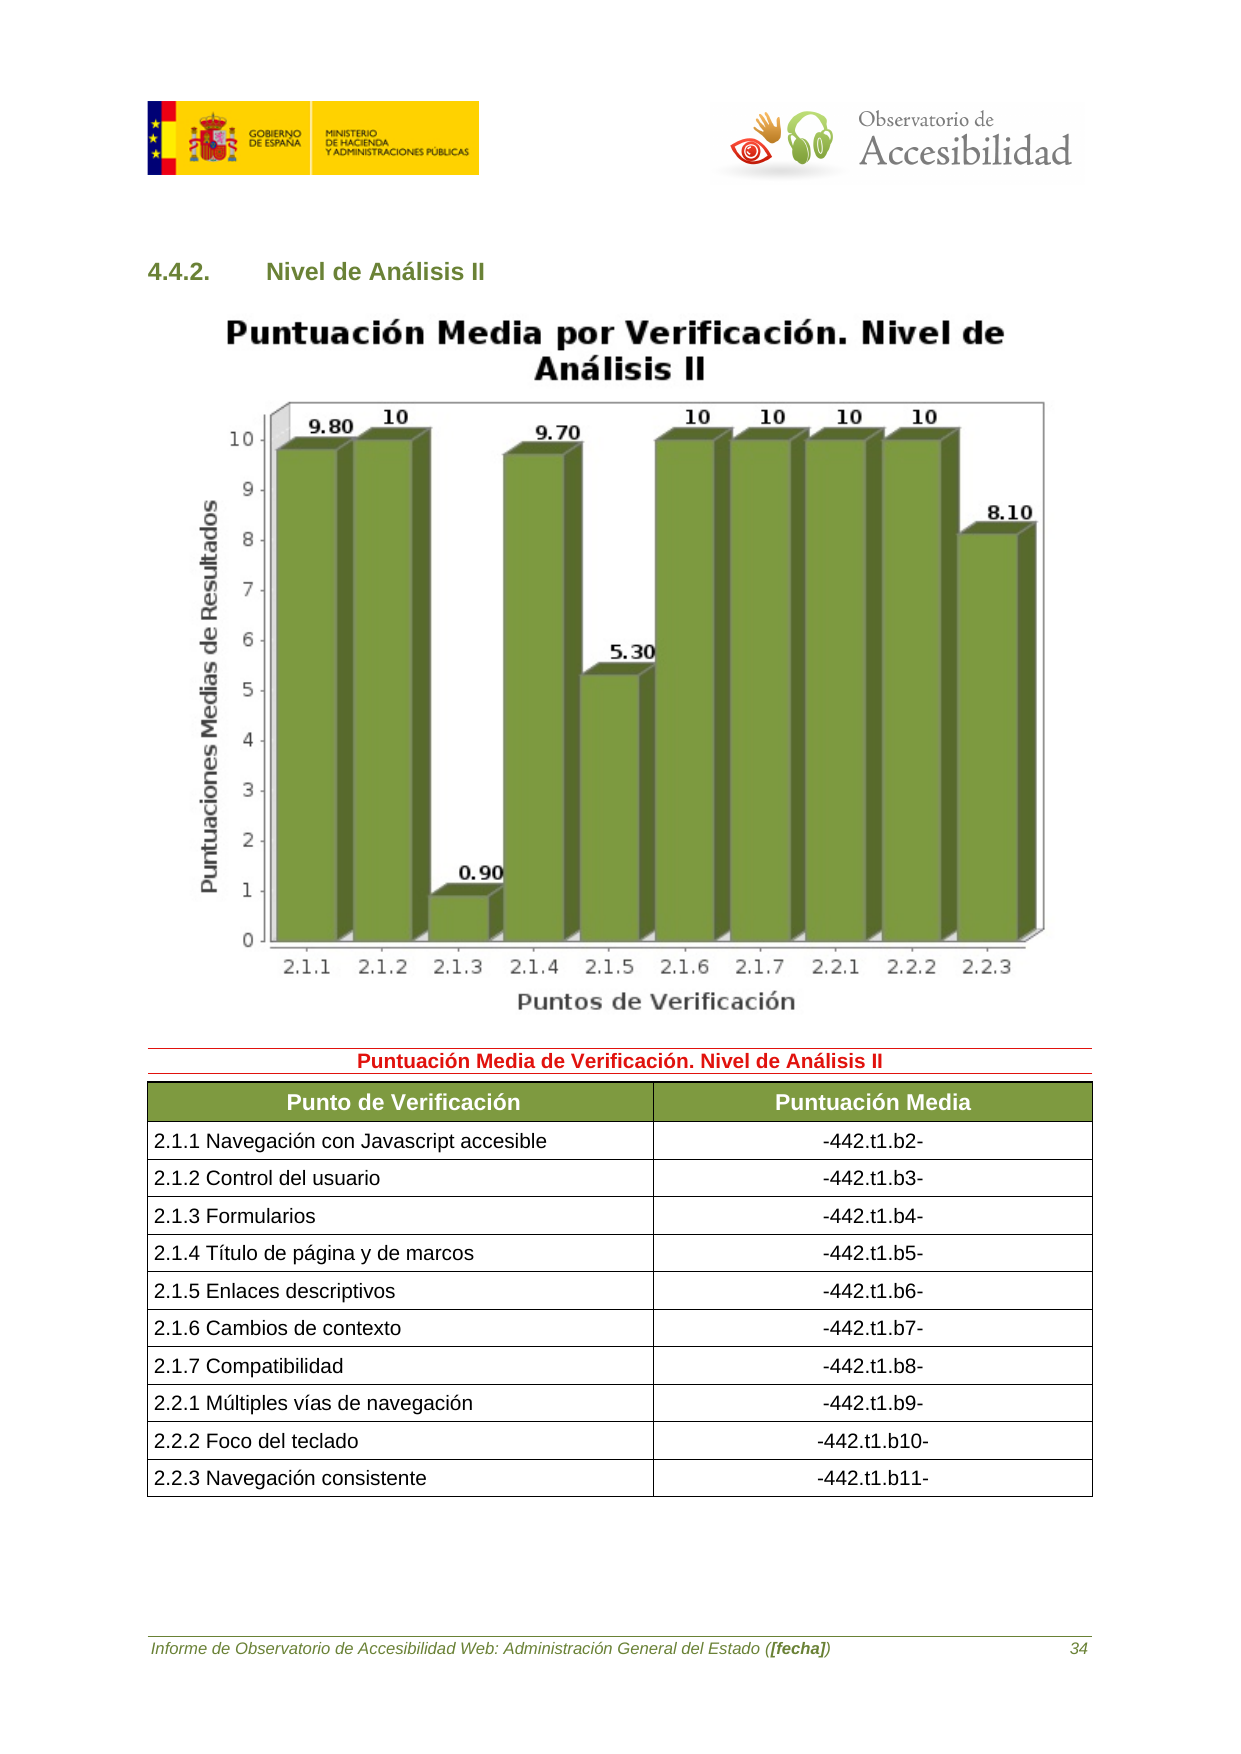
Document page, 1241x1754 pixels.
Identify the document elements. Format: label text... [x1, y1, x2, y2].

table_cell -442.t1.b7- [654, 1310, 1092, 1346]
table_header Punto de Verificación [148, 1083, 653, 1121]
text Puntuación Media de Verificación. Nivel de Análisis II [148, 1049, 1092, 1073]
table_cell 2.1.4 Título de página y de marcos [148, 1235, 653, 1271]
table_cell -442.t1.b10- [654, 1422, 1092, 1459]
picture [178, 313, 1062, 1024]
table_cell -442.t1.b8- [654, 1347, 1092, 1384]
table_cell 2.1.1 Navegación con Javascript accesible [148, 1122, 653, 1159]
table_cell 2.2.3 Navegación consistente [148, 1460, 653, 1496]
table_cell 2.1.6 Cambios de contexto [148, 1310, 653, 1346]
table_cell 2.1.7 Compatibilidad [148, 1347, 653, 1384]
table_cell -442.t1.b9- [654, 1385, 1092, 1421]
subtitle Nivel de Análisis II [148, 257, 1092, 286]
table_cell 2.2.2 Foco del teclado [148, 1422, 653, 1459]
table_cell 2.1.5 Enlaces descriptivos [148, 1272, 653, 1309]
table_cell -442.t1.b5- [654, 1235, 1092, 1271]
table_cell -442.t1.b6- [654, 1272, 1092, 1309]
table_cell 2.2.1 Múltiples vías de navegación [148, 1385, 653, 1421]
table_header Puntuación Media [654, 1083, 1092, 1121]
table_cell -442.t1.b11- [654, 1460, 1092, 1496]
table_cell 2.1.3 Formularios [148, 1197, 653, 1234]
table_cell -442.t1.b3- [654, 1160, 1092, 1196]
table_cell 2.1.2 Control del usuario [148, 1160, 653, 1196]
table_cell -442.t1.b4- [654, 1197, 1092, 1234]
table_cell -442.t1.b2- [654, 1122, 1092, 1159]
picture [710, 102, 1086, 185]
picture [147, 101, 479, 175]
